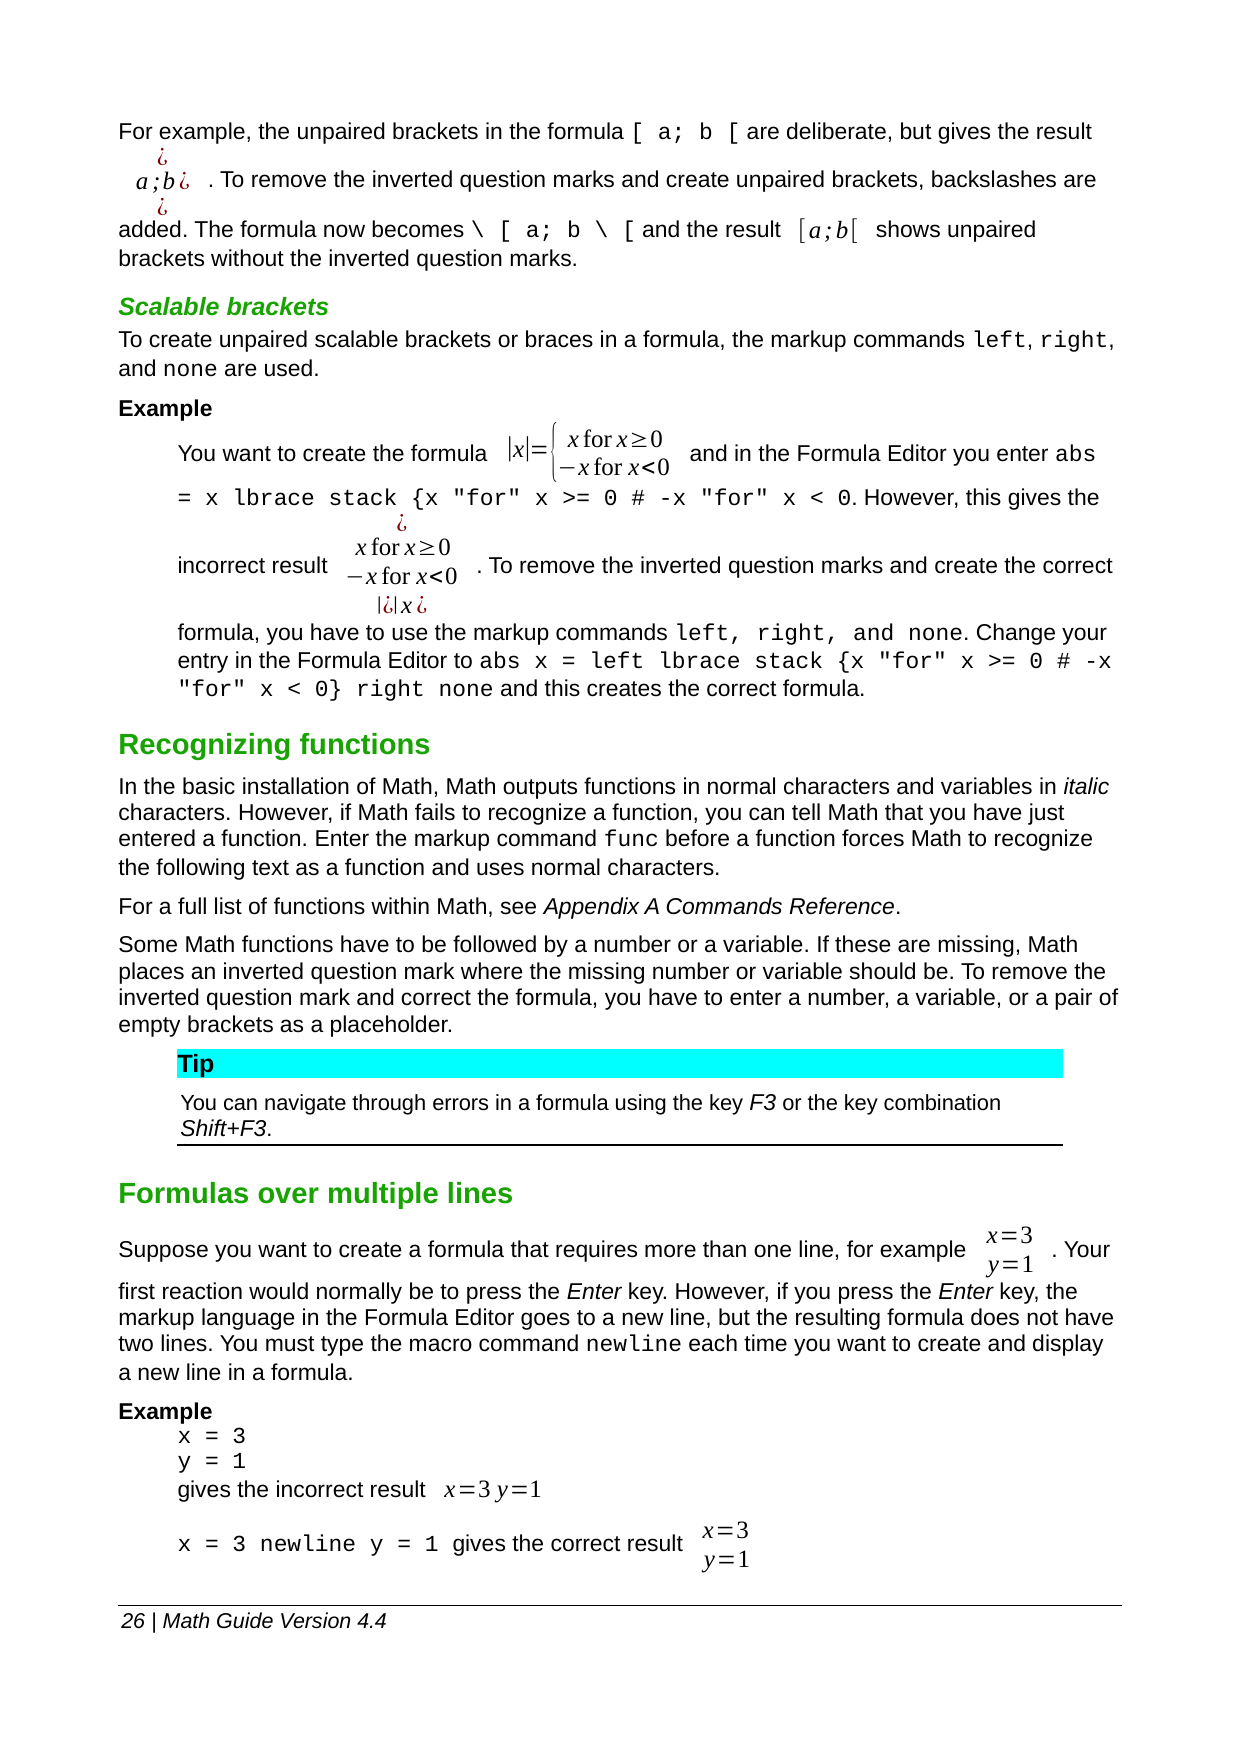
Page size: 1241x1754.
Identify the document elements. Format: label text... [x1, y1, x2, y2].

subtitle Scalable brackets [118, 292, 1122, 320]
text Example [118, 1398, 1122, 1424]
text For a full list of functions within Math, see Appendix A Commands Reference. [118, 893, 1122, 919]
text To create unpaired scalable brackets or braces in a formula, the markup commands left, right, and none are used. [118, 326, 1122, 383]
text x = 3 newline y = 1 gives the correct result [177, 1516, 1122, 1572]
text You want to create the formulaand in the Formula Editor you enter abs = x lbrace stack {x "for" x >= 0 # -x "for" x < 0. However, this gives the incorrect result. To remove the inverted question marks and create the correct formula, you have to use the markup commands left, right, and none. Change your entry in the Formula Editor to abs x = left lbrace stack {x "for" x >= 0 # -x "for" x < 0} right none and this creates the correct formula. [177, 422, 1122, 704]
text Suppose you want to create a formula that requires more than one line, for example. Your first reaction would normally be to press the Enter key. However, if you press the Enter key, the markup language in the Formula Editor goes to a new line, but the resulting formula does not have two lines. You must type the macro command newline each time you want to create and display a new line in a formula. [118, 1221, 1122, 1385]
text x = 3 y = 1 gives the incorrect result [177, 1424, 1122, 1503]
subtitle Formulas over multiple lines [118, 1176, 1122, 1209]
text Example [118, 395, 1122, 422]
subtitle Recognizing functions [118, 727, 1122, 761]
text You can navigate through errors in a formula using the key F3 or the key combination Shift+F3. [177, 1086, 1063, 1144]
text In the basic installation of Math, Math outputs functions in normal characters and variables in italic characters. However, if Math fails to recognize a function, you can tell Math that you have just entered a function. Enter the markup command func before a function forces Math to recognize the following text as a function and uses normal characters. [118, 773, 1122, 880]
text Some Math functions have to be followed by a number or a variable. If these are missing, Math places an inverted question mark where the missing number or variable should be. To remove the inverted question mark and correct the formula, you have to enter a number, a variable, or a pair of empty brackets as a placeholder. [118, 931, 1122, 1037]
subtitle Tip [177, 1049, 1063, 1078]
text For example, the unpaired brackets in the formula [ a; b [ are deliberate, but gives the result. To remove the inverted question marks and create unpaired brackets, backslashes are added. The formula now becomes \ [ a; b \ [ and the resultshows unpaired brackets without the inverted question marks. [118, 118, 1122, 271]
